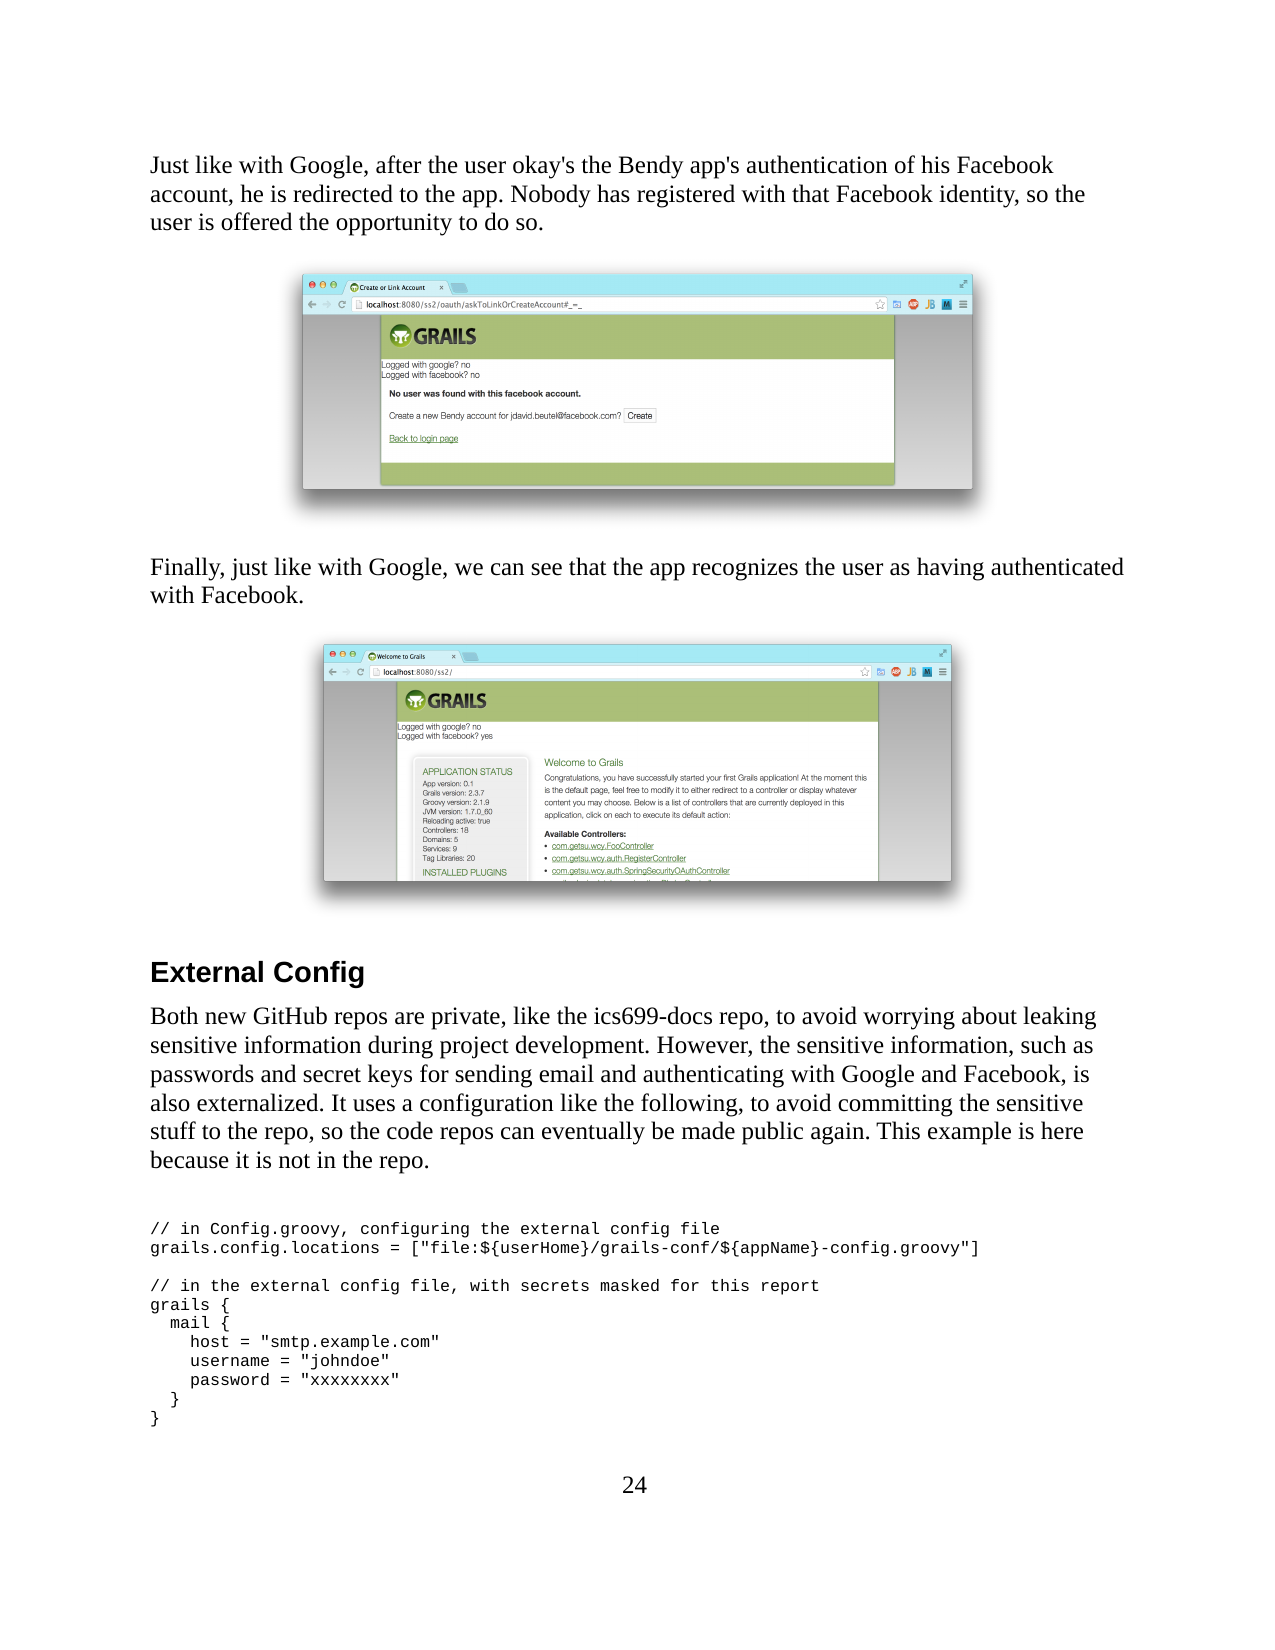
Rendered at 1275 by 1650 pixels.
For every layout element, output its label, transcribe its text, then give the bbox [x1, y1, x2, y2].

text mail { [150, 1315, 1125, 1334]
text password = "xxxxxxxx" [150, 1371, 1125, 1390]
text grails { [150, 1296, 1125, 1315]
text Both new GitHub repos are private, like the ics699-docs repo, to avoid worrying about leaking sensitive information during project development. However, the sensitive information, such as passwords and secret keys for sending email and authenticating with Google and Facebook, is also externalized. It uses a configuration like the following, to avoid committing the sensitive stuff to the repo, so the code repos can eventually be made public again. This example is here because it is not in the repo. [150, 1001, 1125, 1174]
text Just like with Google, after the user okay's the Bendy app's authentication of his Facebook account, he is redirected to the app. Nobody has registered with that Facebook identity, so the user is offered the opportunity to do so. [150, 150, 1125, 236]
text // in the external config file, with secrets masked for this report [150, 1277, 1125, 1296]
text grails.config.locations = ["file:${userHome}/grails-conf/${appName}-config.groovy"] [150, 1239, 1125, 1258]
text username = "johndoe" [150, 1353, 1125, 1371]
subtitle External Config [150, 955, 1125, 989]
picture [272, 254, 1003, 534]
text } [150, 1409, 1125, 1428]
text host = "smtp.example.com" [150, 1334, 1125, 1353]
text } [150, 1390, 1125, 1409]
text Finally, just like with Google, we can see that the app recognizes the user as having authenticated with Facebook. [150, 552, 1125, 609]
picture [295, 627, 980, 922]
text // in Config.groovy, configuring the external config file [150, 1221, 1125, 1239]
